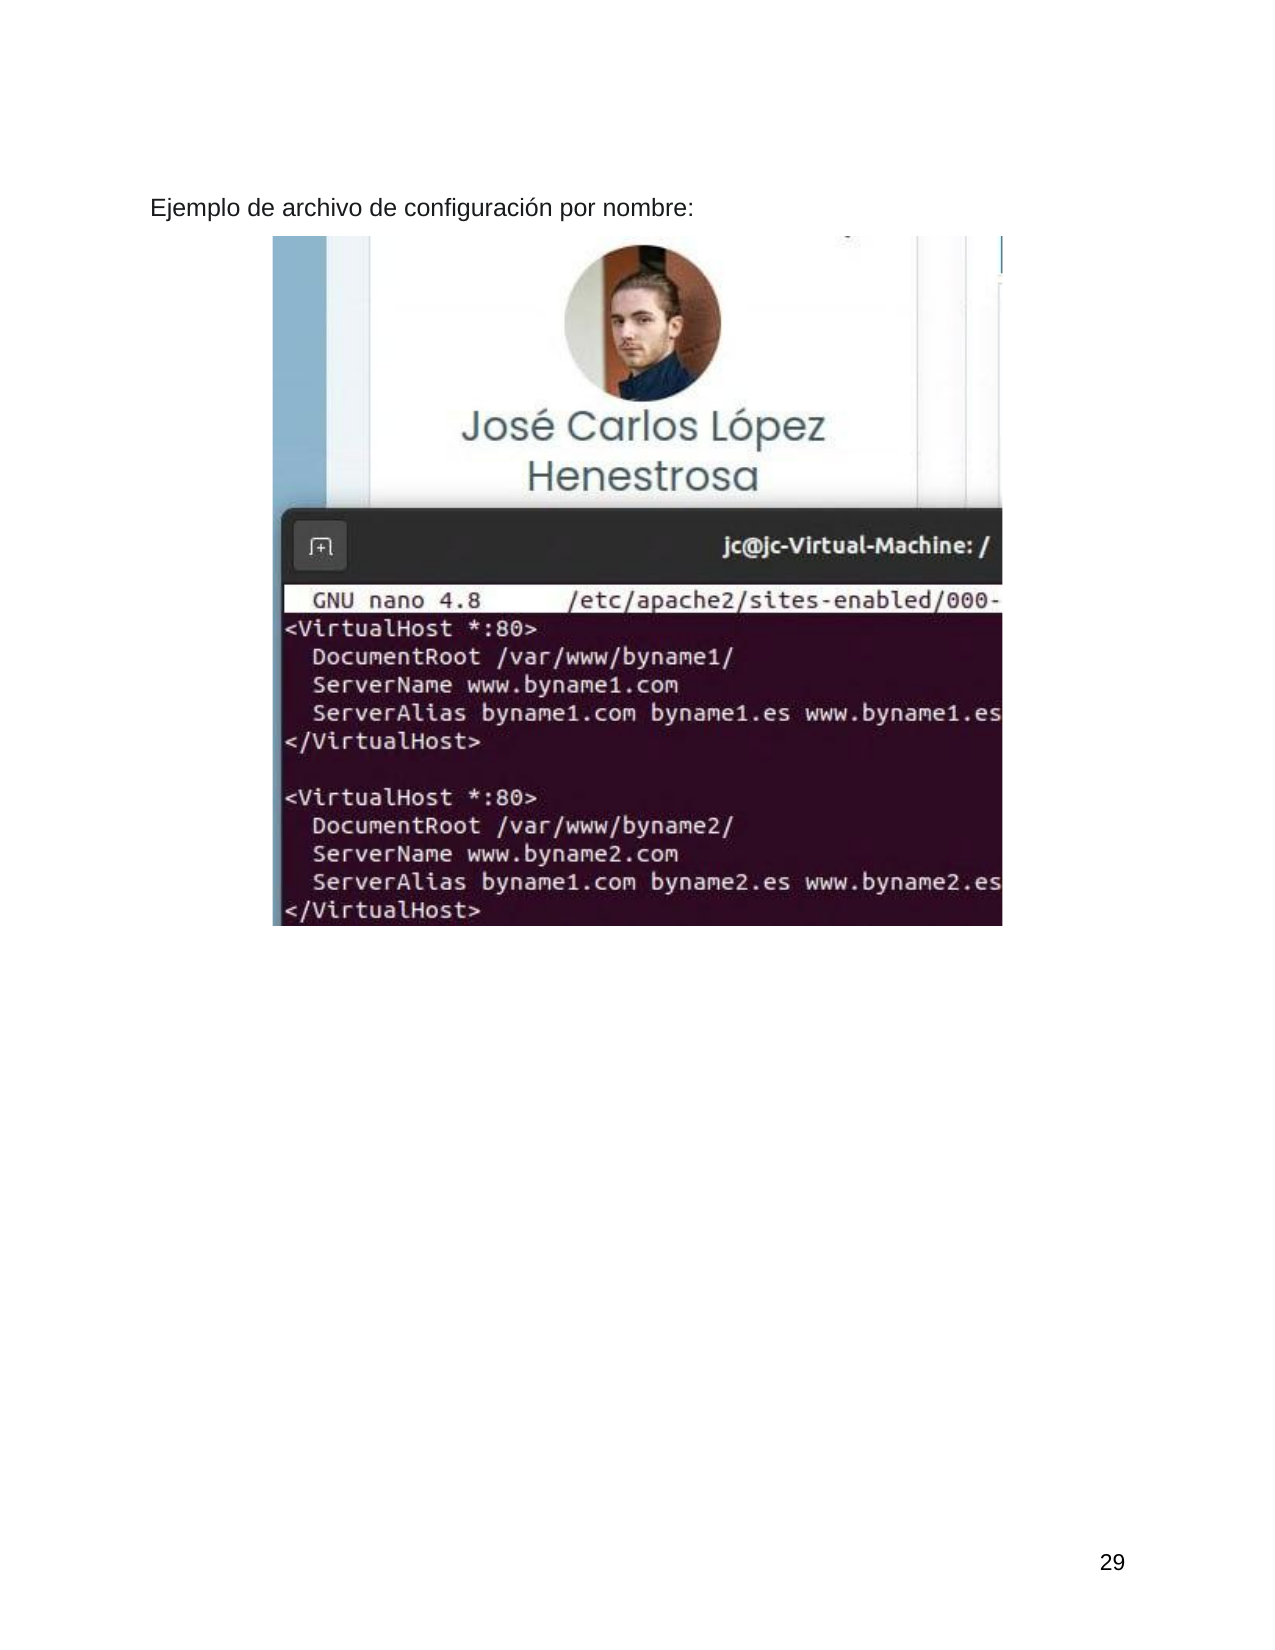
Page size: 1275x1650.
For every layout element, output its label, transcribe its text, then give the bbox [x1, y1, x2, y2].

text Ejemplo de archivo de configuración por nombre: [150, 193, 1125, 222]
picture [272, 236, 1003, 926]
